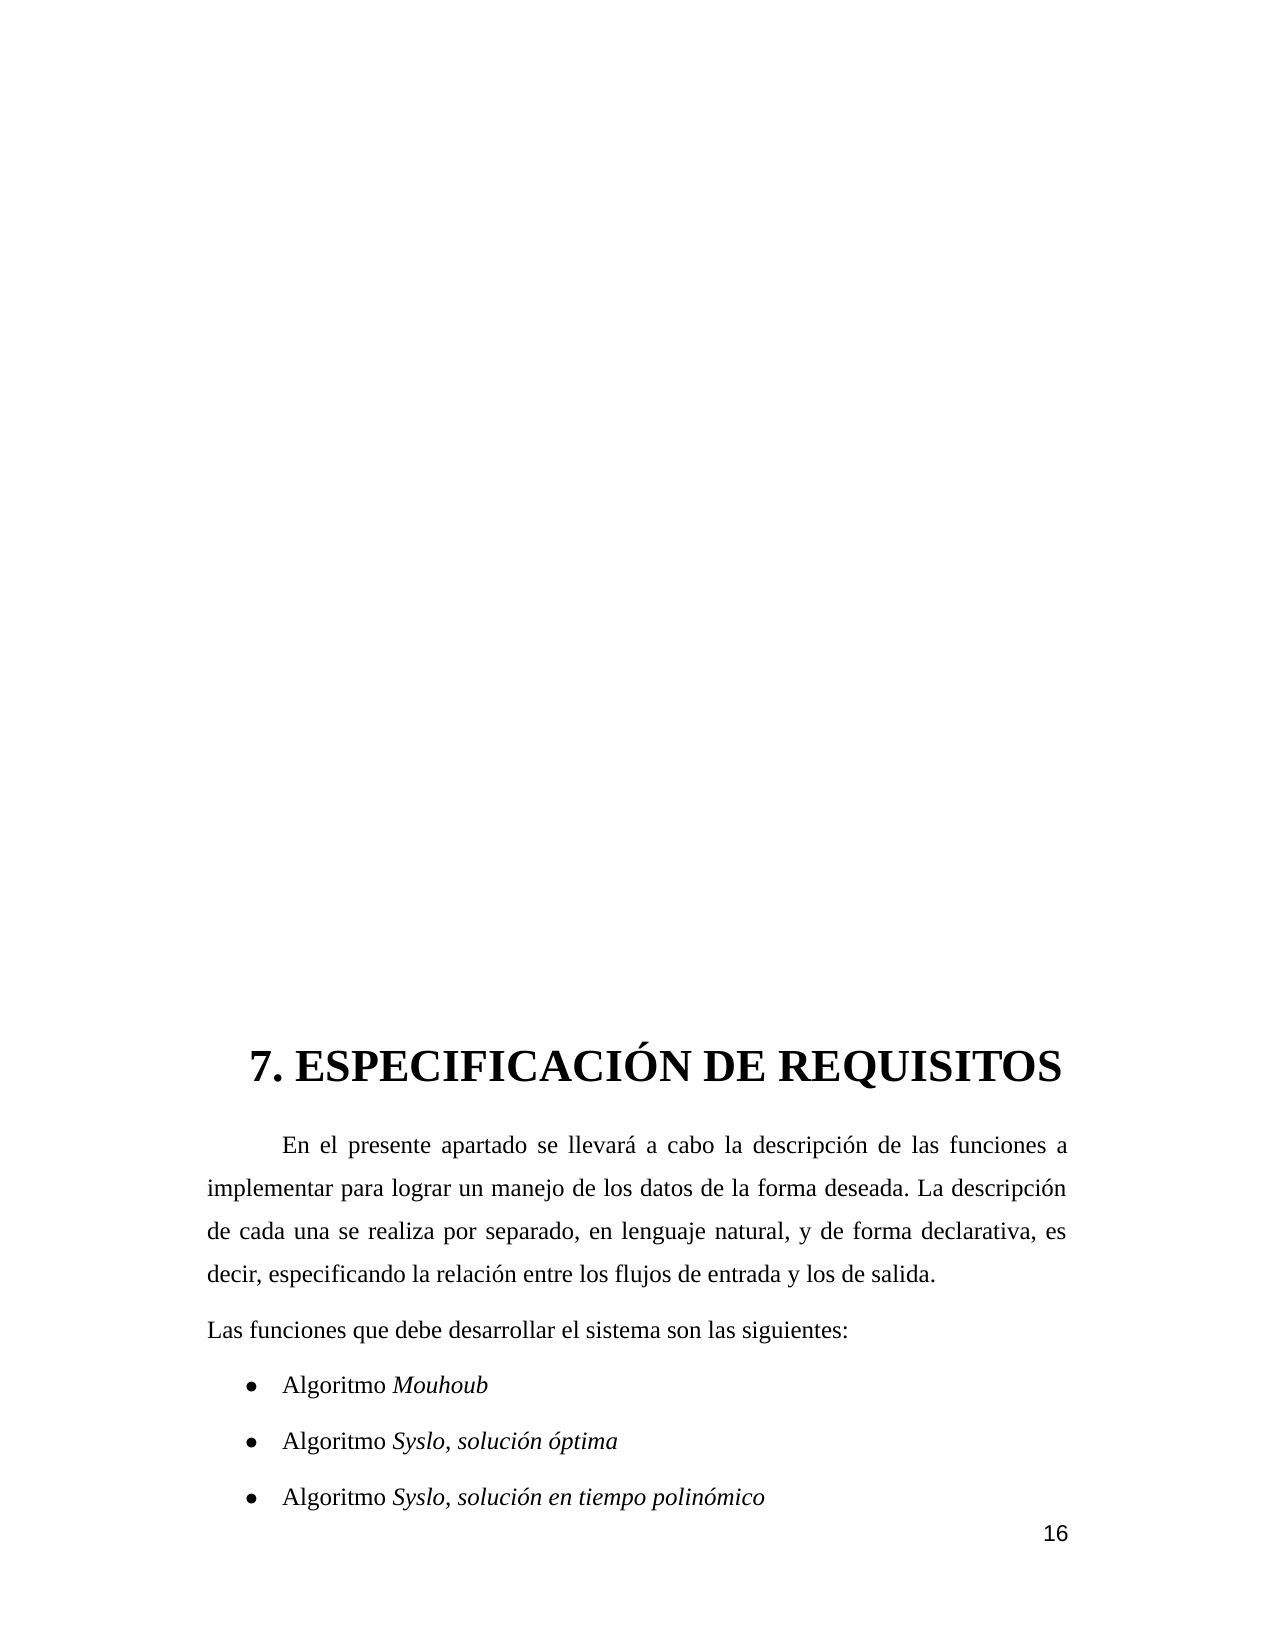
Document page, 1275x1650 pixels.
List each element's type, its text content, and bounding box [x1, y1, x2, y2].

text En el presente apartado se llevará a cabo la descripción de las funciones a implementar para lograr un manejo de los datos de la forma deseada. La descripción de cada una se realiza por separado, en lenguaje natural, y de forma declarativa, es decir, especificando la relación entre los flujos de entrada y los de salida. [207, 1130, 1068, 1288]
list Algoritmo Syslo, solución en tiempo polinómico [244, 1482, 1068, 1510]
list Algoritmo Syslo, solución óptima [244, 1426, 1068, 1455]
text Las funciones que debe desarrollar el sistema son las siguientes: [207, 1315, 1068, 1343]
list Algoritmo Mouhoub [244, 1370, 1068, 1399]
text 7. ESPECIFICACIÓN DE REQUISITOS [207, 1039, 1063, 1092]
